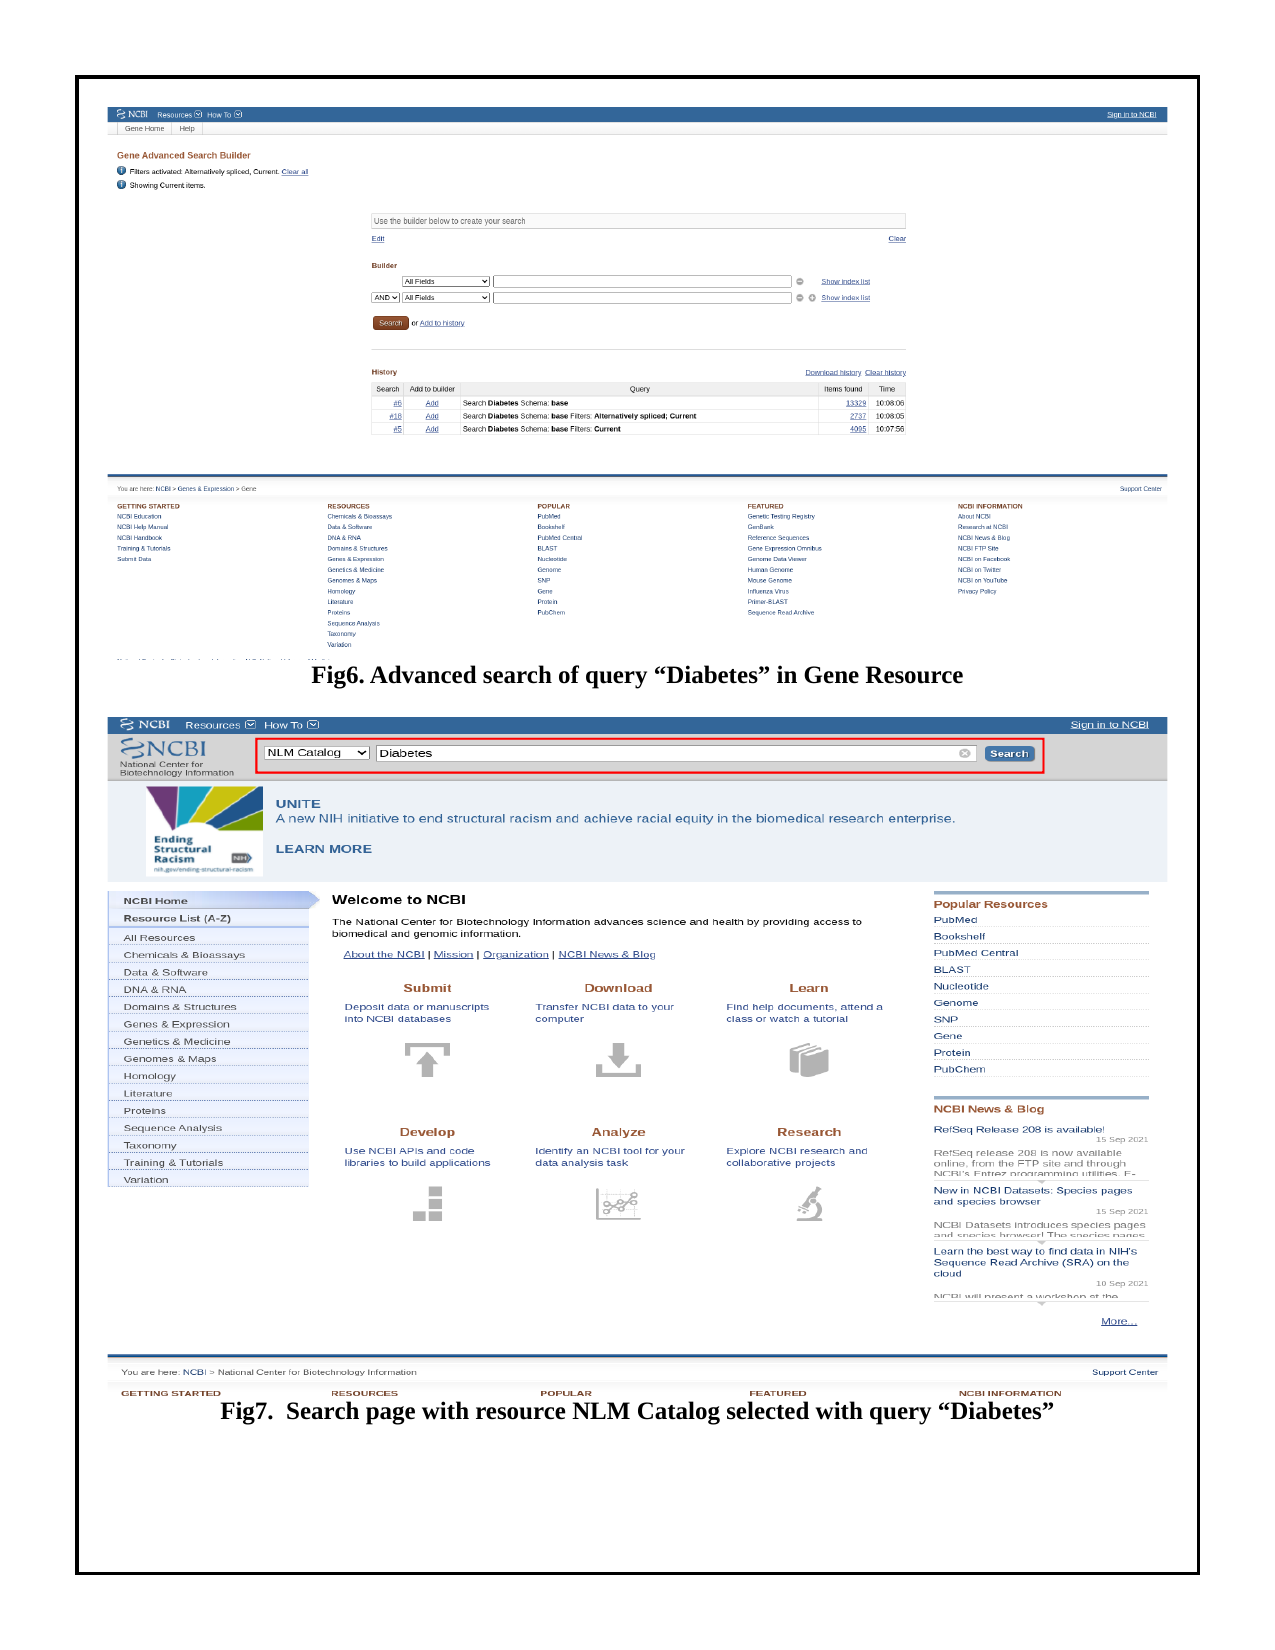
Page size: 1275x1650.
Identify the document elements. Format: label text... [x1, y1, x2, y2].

picture [107, 107, 1168, 660]
text Fig6. Advanced search of query “Diabetes” in Gene Resource [108, 660, 1167, 689]
text Fig7. Search page with resource NLM Catalog selected with query “Diabetes” [108, 1396, 1167, 1424]
picture [107, 717, 1168, 1396]
